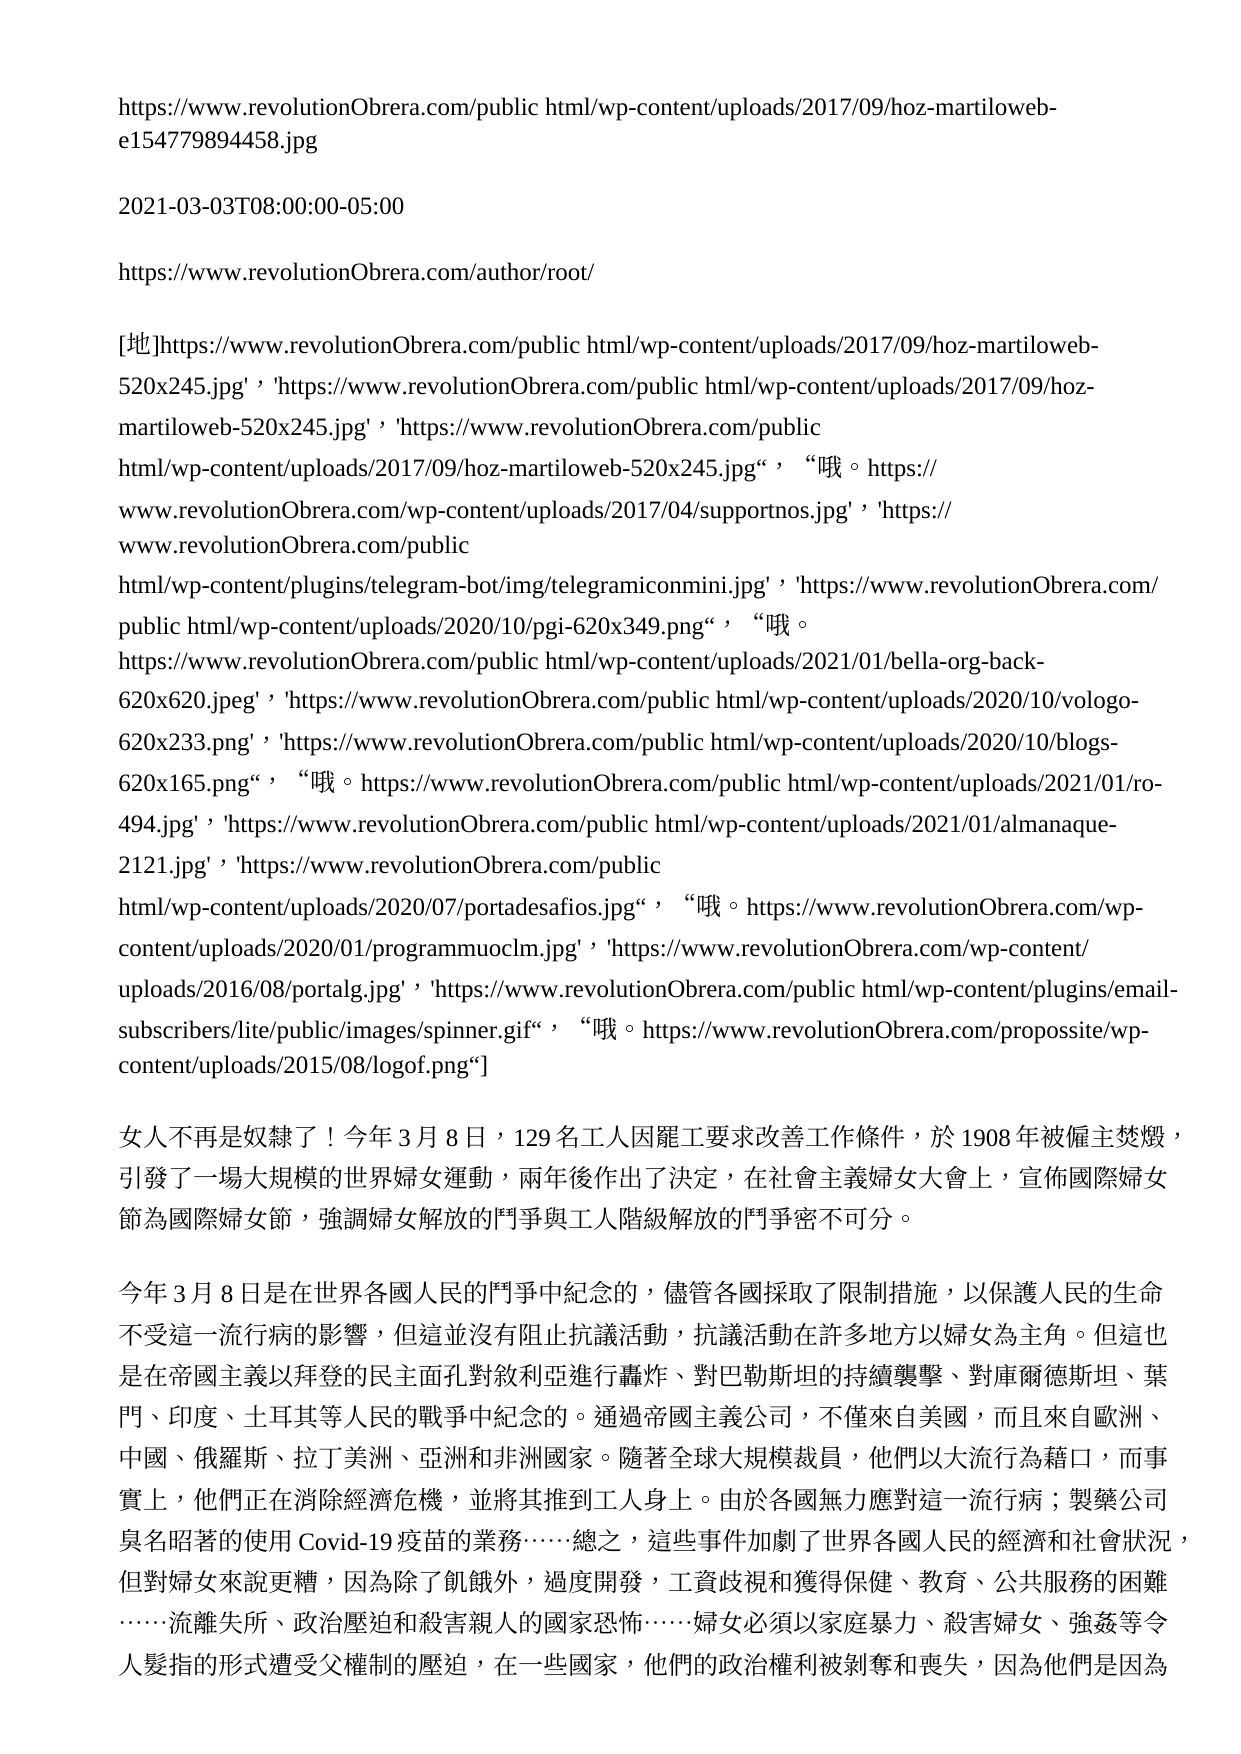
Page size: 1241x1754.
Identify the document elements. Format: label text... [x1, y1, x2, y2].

text https://www.revolutionObrera.com/public html/wp-content/uploads/2017/09/hoz-martiloweb-e154779894458.jpg 2021-03-03T08:00:00-05:00 https://www.revolutionObrera.com/author/root/ [地]https://www.revolutionObrera.com/public html/wp-content/uploads/2017/09/hoz-martiloweb-520x245.jpg'，'https://www.revolutionObrera.com/public html/wp-content/uploads/2017/09/hoz-martiloweb-520x245.jpg'，'https://www.revolutionObrera.com/public html/wp-content/uploads/2017/09/hoz-martiloweb-520x245.jpg“，“哦。https://www.revolutionObrera.com/wp-content/uploads/2017/04/supportnos.jpg'，'https://www.revolutionObrera.com/public html/wp-content/plugins/telegram-bot/img/telegramiconmini.jpg'，'https://www.revolutionObrera.com/public html/wp-content/uploads/2020/10/pgi-620x349.png“，“哦。https://www.revolutionObrera.com/public html/wp-content/uploads/2021/01/bella-org-back-620x620.jpeg'，'https://www.revolutionObrera.com/public html/wp-content/uploads/2020/10/vologo-620x233.png'，'https://www.revolutionObrera.com/public html/wp-content/uploads/2020/10/blogs-620x165.png“，“哦。https://www.revolutionObrera.com/public html/wp-content/uploads/2021/01/ro-494.jpg'，'https://www.revolutionObrera.com/public html/wp-content/uploads/2021/01/almanaque-2121.jpg'，'https://www.revolutionObrera.com/public html/wp-content/uploads/2020/07/portadesafios.jpg“，“哦。https://www.revolutionObrera.com/wp-content/uploads/2020/01/programmuoclm.jpg'，'https://www.revolutionObrera.com/wp-content/uploads/2016/08/portalg.jpg'，'https://www.revolutionObrera.com/public html/wp-content/plugins/email-subscribers/lite/public/images/spinner.gif“，“哦。https://www.revolutionObrera.com/propossite/wp-content/uploads/2015/08/logof.png“] 女人不再是奴隸了！今年3月8日，129名工人因罷工要求改善工作條件，於1908年被僱主焚燬，引發了一場大規模的世界婦女運動，兩年後作出了決定，在社會主義婦女大會上，宣佈國際婦女節為國際婦女節，強調婦女解放的鬥爭與工人階級解放的鬥爭密不可分。 今年3月8日是在世界各國人民的鬥爭中紀念的，儘管各國採取了限制措施，以保護人民的生命不受這一流行病的影響，但這並沒有阻止抗議活動，抗議活動在許多地方以婦女為主角。但這也是在帝國主義以拜登的民主面孔對敘利亞進行轟炸、對巴勒斯坦的持續襲擊、對庫爾德斯坦、葉門、印度、土耳其等人民的戰爭中紀念的。通過帝國主義公司，不僅來自美國，而且來自歐洲、中國、俄羅斯、拉丁美洲、亞洲和非洲國家。隨著全球大規模裁員，他們以大流行為藉口，而事實上，他們正在消除經濟危機，並將其推到工人身上。由於各國無力應對這一流行病；製藥公司臭名昭著的使用Covid-19疫苗的業務……總之，這些事件加劇了世界各國人民的經濟和社會狀況，但對婦女來說更糟，因為除了飢餓外，過度開發，工資歧視和獲得保健、教育、公共服務的困難……流離失所、政治壓迫和殺害親人的國家恐怖……婦女必須以家庭暴力、殺害婦女、強姦等令人髮指的形式遭受父權制的壓迫，在一些國家，他們的政治權利被剝奪和喪失，因為他們是因為抗議而被殺害的，而在另一些國家，他們通過動員來爭取墮胎等要求，如果工人的直接鬥爭不要求實現這些要求，這將是一種形式。 在這種情況下，只有一個責任人，帝國主義資本主義更清楚地揭示了這一流行病；社會制度增加了婦女的雙重壓迫和剝削地位，使她們肩上的雙重負擔更加沉重：對資本主義制度的壓迫和剝削和他的同伴。 從對婦女，特別是工農婦女的雙重壓迫和剝削中解放出來，不能一次又一次地分開。因為用德國工人領袖貝貝爾的話來說，婦女和工人都是被壓迫者！婦女解放是無產階級解放的一部分！共同的敵人是支援這一制度的私有財產，這是加強父權制的經濟基礎，沒有為婦女解放提供經濟、社會或政治保障；同樣的情況也發生在男性工人身上，只是他們沒有遭受男子氣概的壓迫，因為他們是對婦女施加壓迫的人。 另一個重要的問題是，作為這一制度的受害者的男女工農必須明白，如果婦女不參加，他們的鬥爭就不會勝利，如果群眾組織、工會、反男權政治沒有自覺的工作，他們就不會參加。這些做法的缺乏，使許多人更容易集中精力參加資產階級女權主義組織，這些組織攻擊父權制，但與反對資本主義制度的鬥爭脫節，或者更糟的是，許多人遠離階級鬥爭。 現在的情況很簡單，資本主義必須被埋葬，剝削的寄生階級及其國家不能保證婦女和工人階級的解放，相反，人民的經濟條件每天都在惡化，反動國家每天都表現出無恥的同意。婦女和兒童生活在暴力中，每天都在踐踏人民婦女實現的少數真正的政治權利，因為有些權利，如婦女參與壓迫性國家機構，對工農婦女毫無用處。 這就是為什麼今天，在哥倫比亞，有意識的男女呼籲婦女和整個工人階級為結束壓迫和剝削制度而鬥爭，特別是迫切需要改善婦女的經濟和社會條件，他們的要求是在鬥爭委員會的綱領中提出的，必須通過無限期的普遍失業來實現。 我們還呼籲有意識的婦女參加革命共產黨的建設，這是推進革命、領導消滅資產階級國家和建立工農新國家的鬥爭的必要手段，執行社會主義綱領，從廢除私有制開始，改善婦女的經濟條件，使家務勞動和撫養子女社會化，全面保障墮胎權，集體和真正保護婦女，確保結束對婦女的壓迫對面臨男子暴力危險的婦女，對男子進行再教育運動，以及確保婦女在社會各方面充分和真正平等所需的一切。 戰鬥和革命的女人萬歲！ 女人不再是奴隸了！ 婦女解放是無產階級解放的一部分！ 指導委員會-共產主義工人聯合會（MLM） 2021年3月 [“3月8日”，“2021年3月8日”，“國際婦女節”，“女權主義”，“壓迫婦女”，“父權制”] [118, 59, 1181, 1681]
